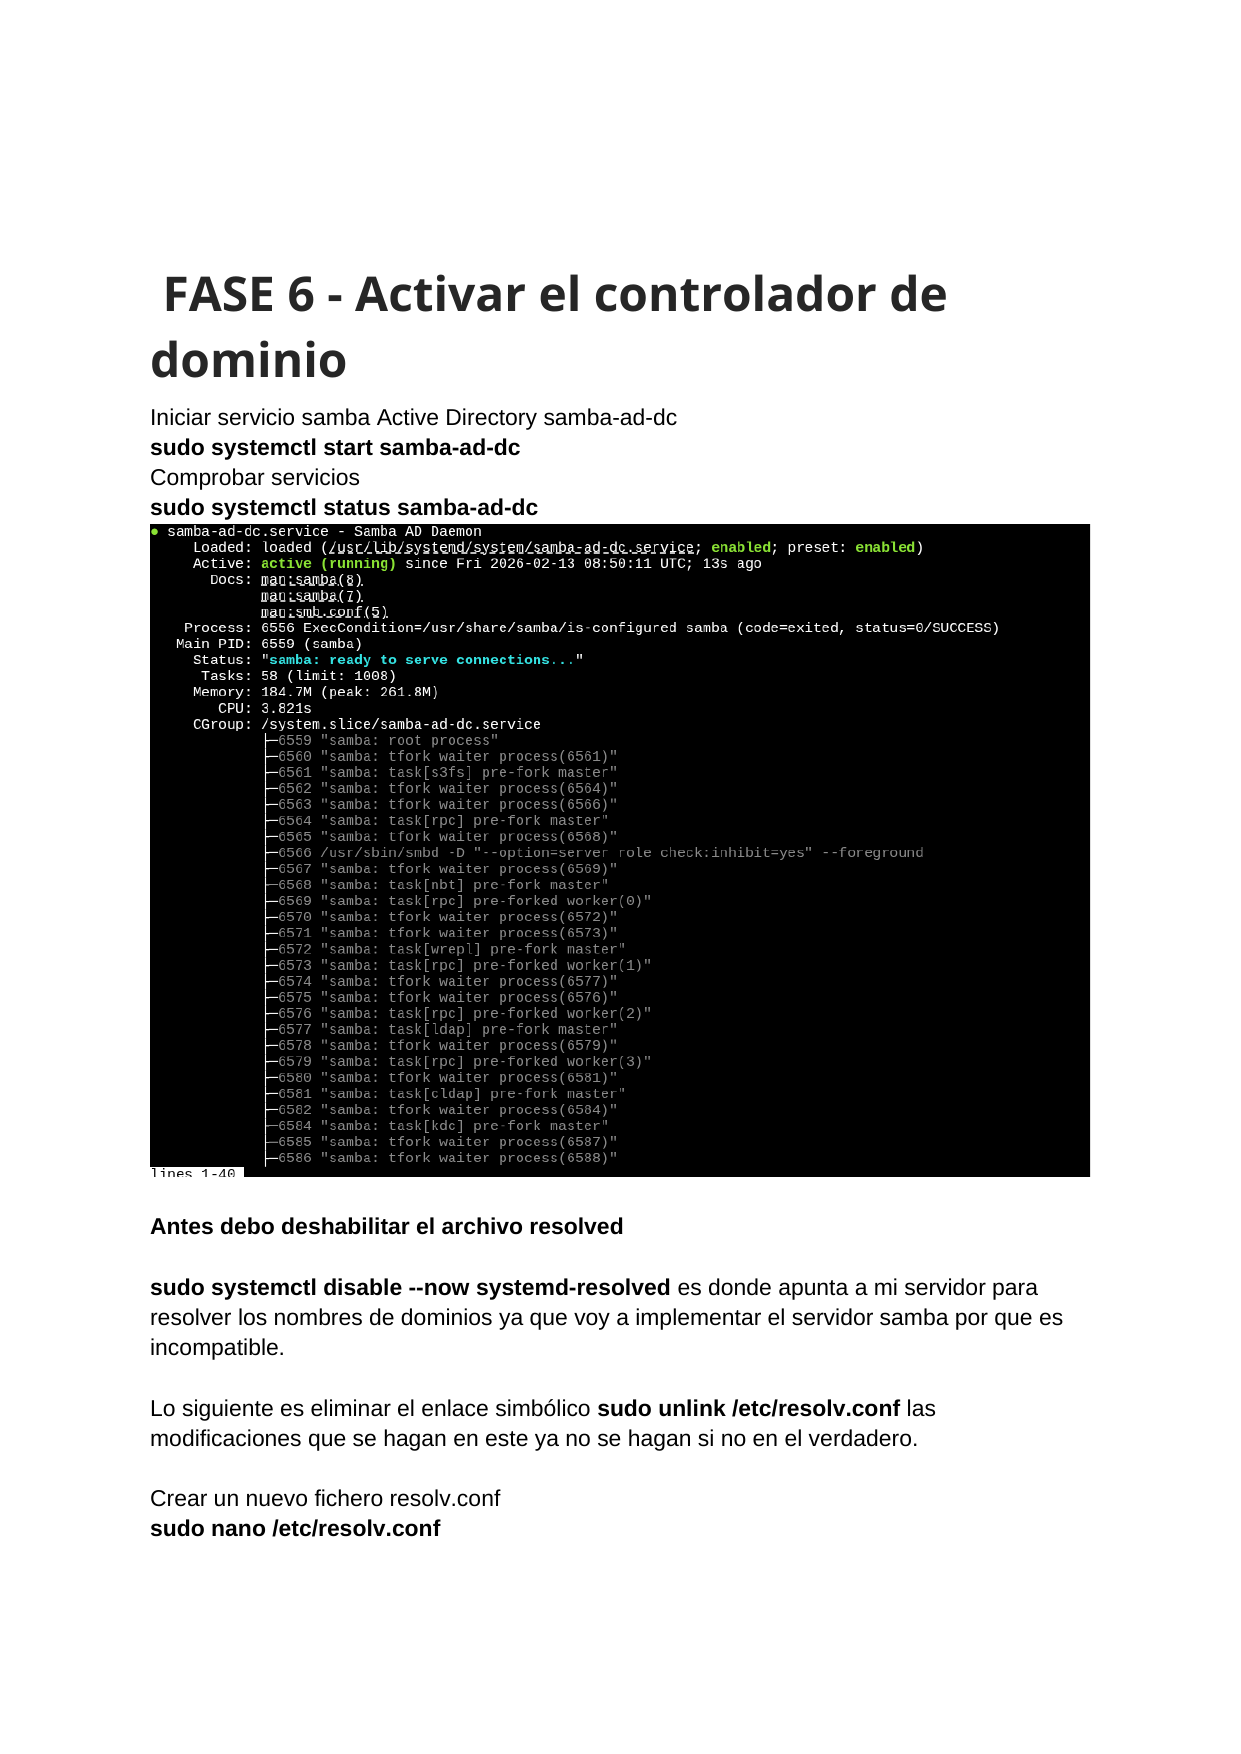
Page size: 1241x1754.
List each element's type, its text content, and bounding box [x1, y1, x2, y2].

text sudo systemctl start samba-ad-dc [150, 434, 1090, 460]
text Antes debo deshabilitar el archivo resolved [150, 1213, 1090, 1270]
text Crear un nuevo fichero resolv.conf sudo nano /etc/resolv.conf [150, 1485, 1090, 1542]
text Comprobar servicios sudo systemctl status samba-ad-dc [150, 464, 1090, 521]
text Iniciar servicio samba Active Directory samba-ad-dc [150, 403, 1090, 430]
subtitle FASE 6 - Activar el controlador de dominio [150, 260, 1090, 391]
picture [150, 524, 1091, 1177]
text Lo siguiente es eliminar el enlace simbólico sudo unlink /etc/resolv.conf las modificaciones que se hagan en este ya no se hagan si no en el verdadero. [150, 1394, 1090, 1451]
text sudo systemctl disable --now systemd-resolved es donde apunta a mi servidor para resolver los nombres de dominios ya que voy a implementar el servidor samba por que es incompatible. [150, 1274, 1090, 1361]
